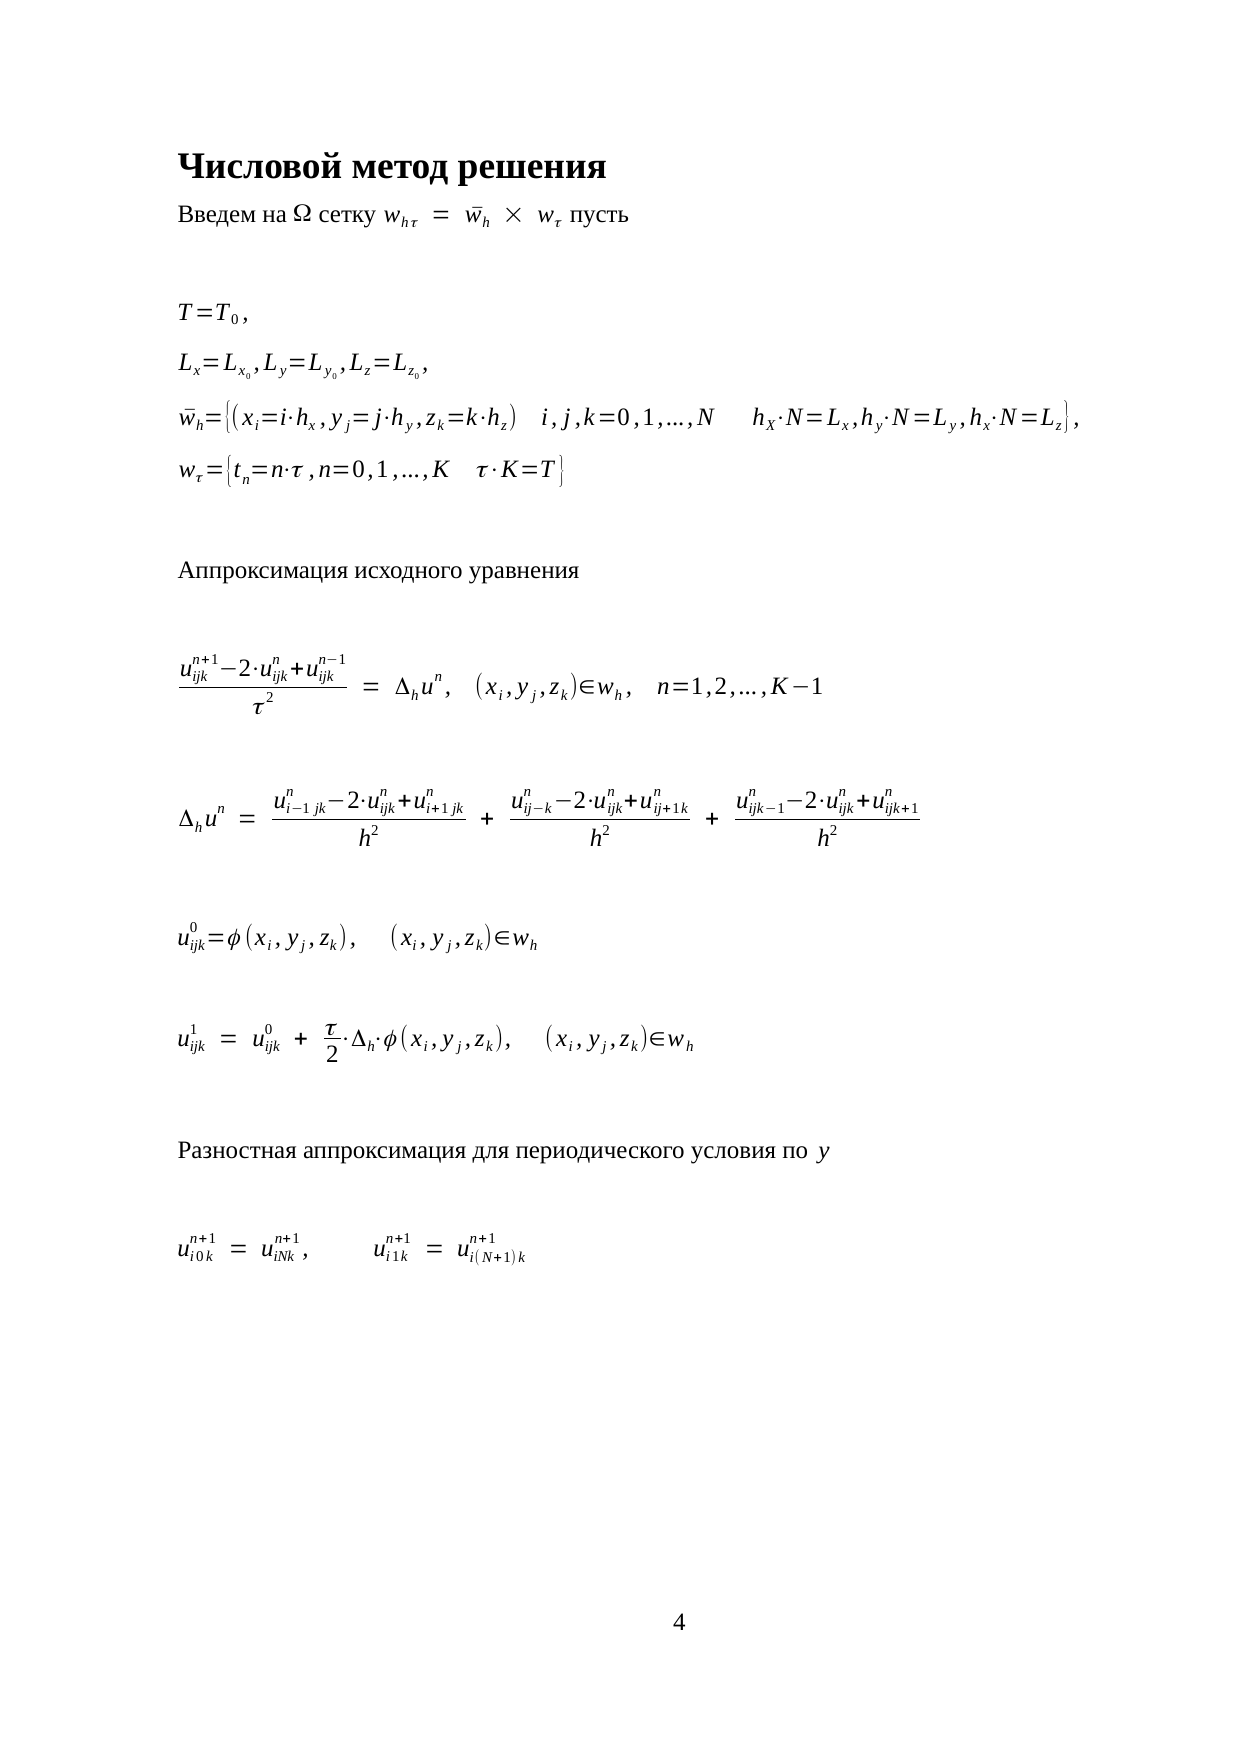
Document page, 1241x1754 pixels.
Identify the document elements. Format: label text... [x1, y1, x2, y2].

subtitle Числовой метод решения [177, 143, 1181, 186]
text Введем на сетку пусть [177, 199, 1181, 231]
text Разностная аппроксимация для периодического условия по [177, 1135, 1181, 1164]
text Аппроксимация исходного уравнения [177, 555, 1181, 584]
